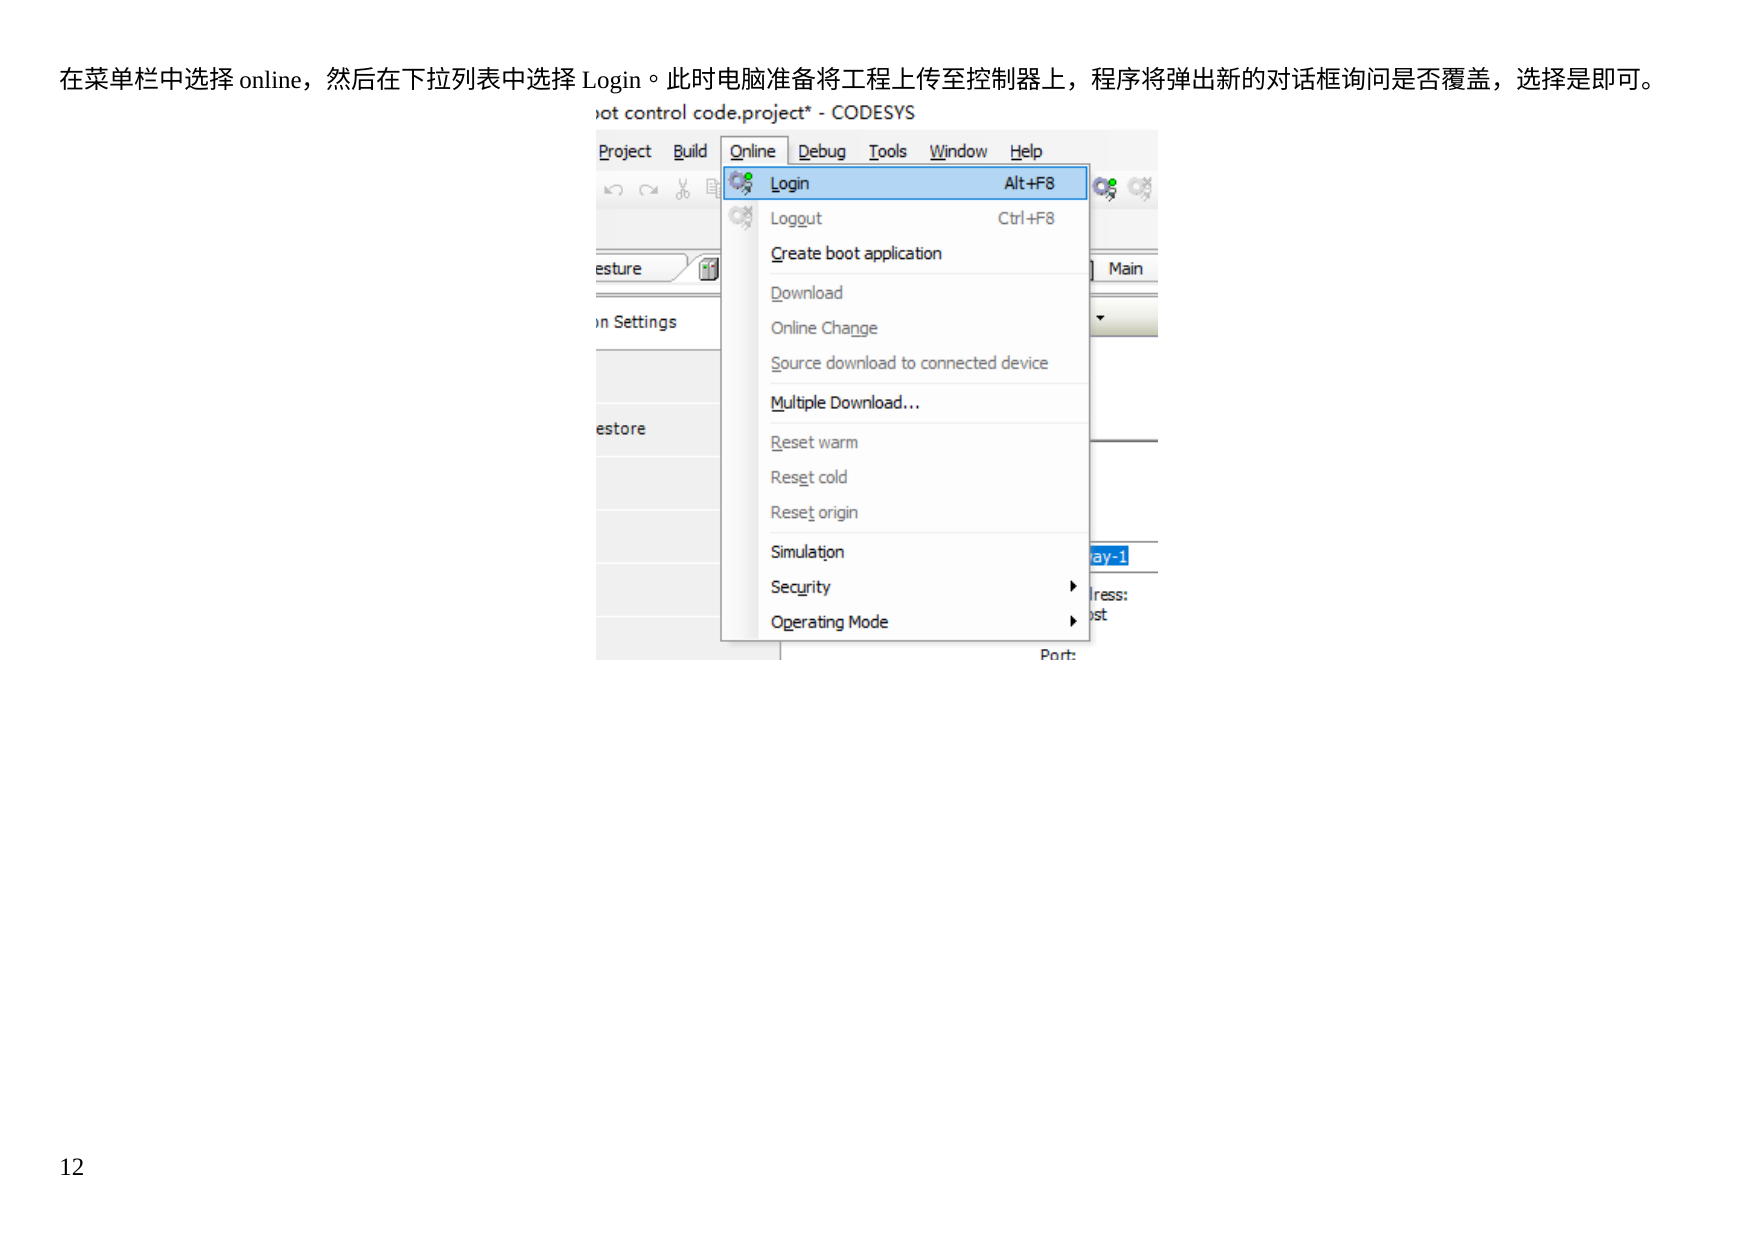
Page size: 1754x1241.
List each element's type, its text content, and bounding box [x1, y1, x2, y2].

picture [596, 95, 724, 660]
text 在菜单栏中选择online，然后在下拉列表中选择Login。此时电脑准备将工程上传至控制器上，程序将弹出新的对话框询问是否覆盖，选择是即可。 [59, 59, 1695, 95]
